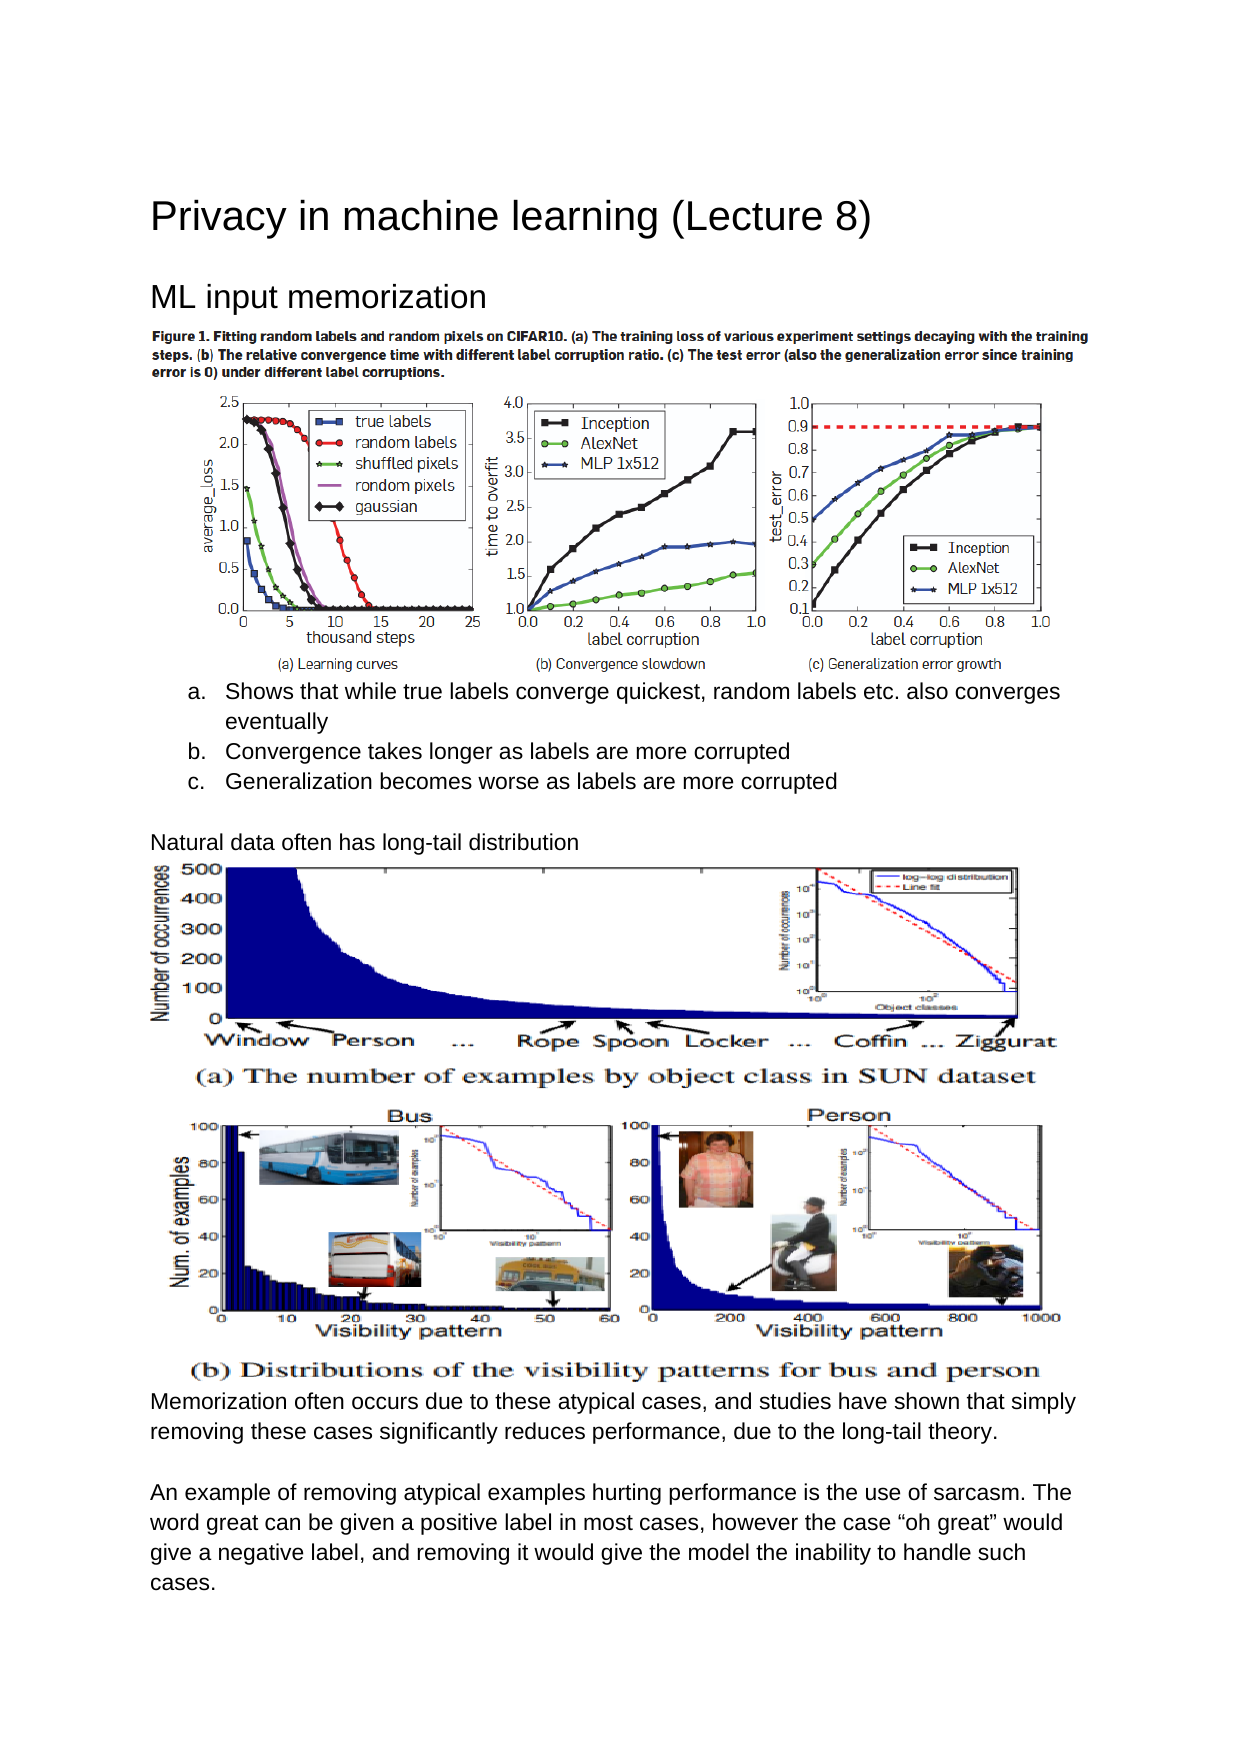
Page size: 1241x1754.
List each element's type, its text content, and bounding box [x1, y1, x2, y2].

picture [150, 858, 1066, 1384]
subtitle ML input memorization [150, 277, 1090, 316]
list Shows that while true labels converge quickest, random labels etc. also converges eventually [187, 678, 1090, 734]
text An example of removing atypical examples hurting performance is the use of sarcasm. The word great can be given a positive label in most cases, however the case “oh great” would give a negative label, and removing it would give the model the inability to handle such cases. [150, 1478, 1090, 1595]
text Memorization often occurs due to these atypical cases, and studies have shown that simply removing these cases significantly reduces performance, due to the long-tail theory. [150, 1388, 1090, 1444]
list Generalization becomes worse as labels are more corrupted [187, 768, 1090, 795]
text Natural data often has long-tail distribution [150, 829, 1090, 855]
picture [150, 328, 1091, 674]
subtitle Privacy in machine learning (Lecture 8) [150, 192, 1090, 239]
list Convergence takes longer as labels are more corrupted [187, 738, 1090, 764]
